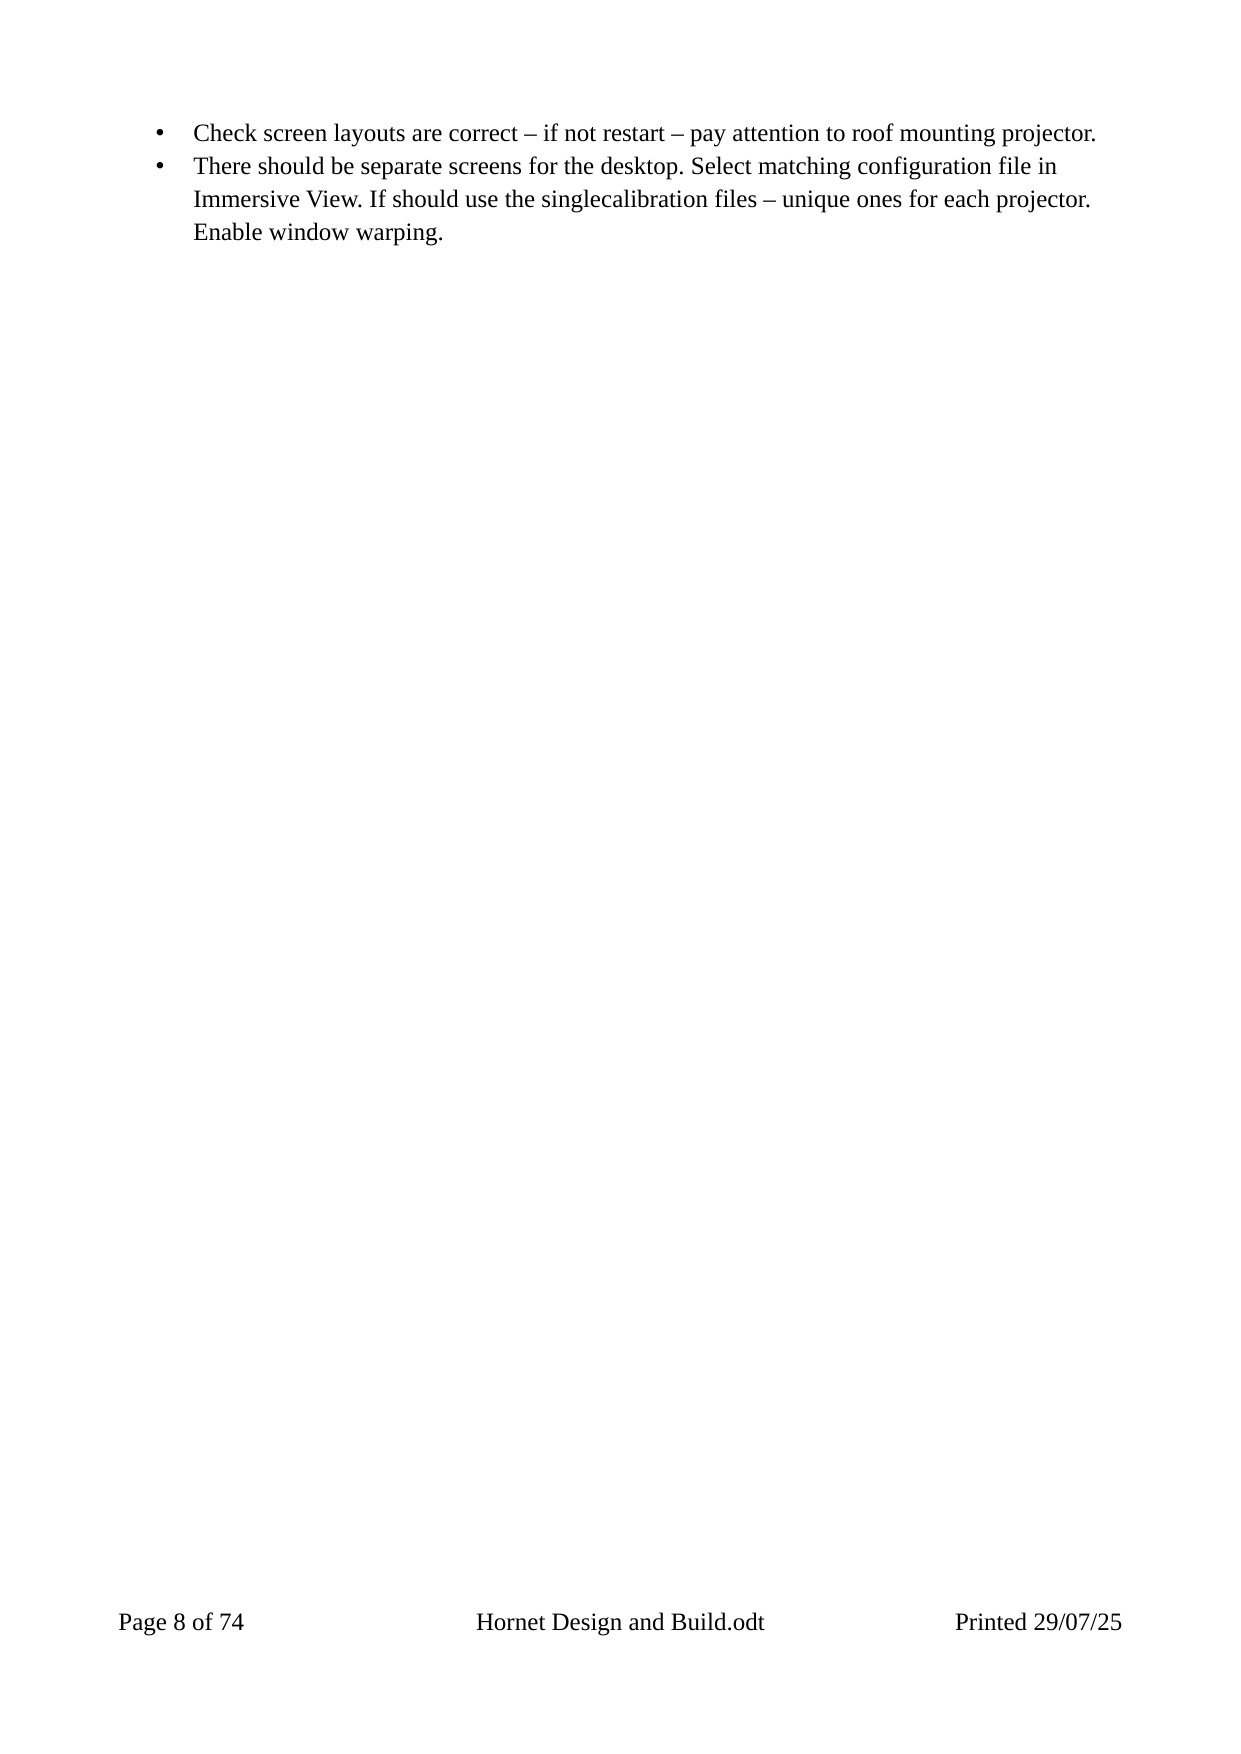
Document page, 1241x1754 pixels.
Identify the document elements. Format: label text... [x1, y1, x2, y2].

list There should be separate screens for the desktop. Select matching configuration file in Immersive View. If should use the singlecalibration files – unique ones for each projector. Enable window warping. [156, 151, 1122, 246]
list Check screen layouts are correct – if not restart – pay attention to roof mounting projector. [156, 118, 1122, 147]
